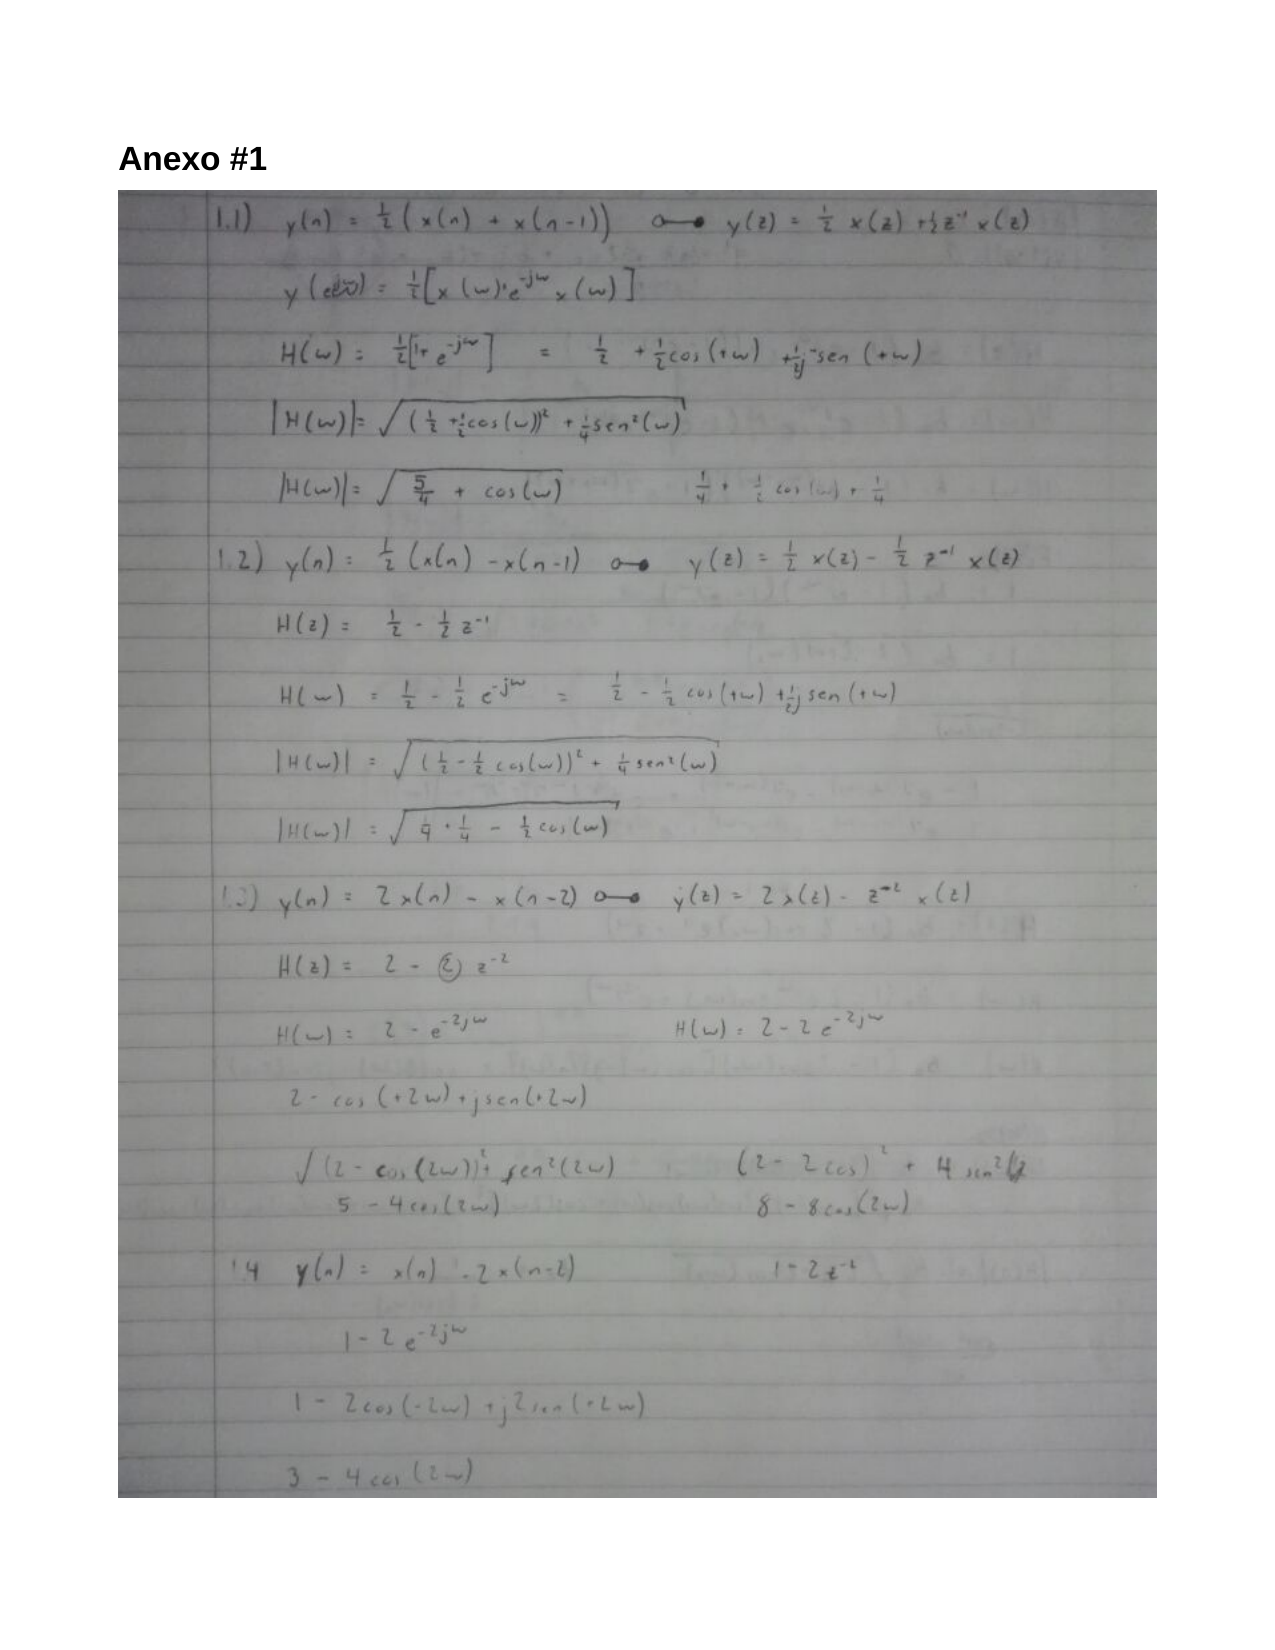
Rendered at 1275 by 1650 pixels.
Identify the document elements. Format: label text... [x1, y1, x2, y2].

subtitle Anexo #1 [118, 139, 1157, 178]
picture [118, 190, 1157, 1498]
